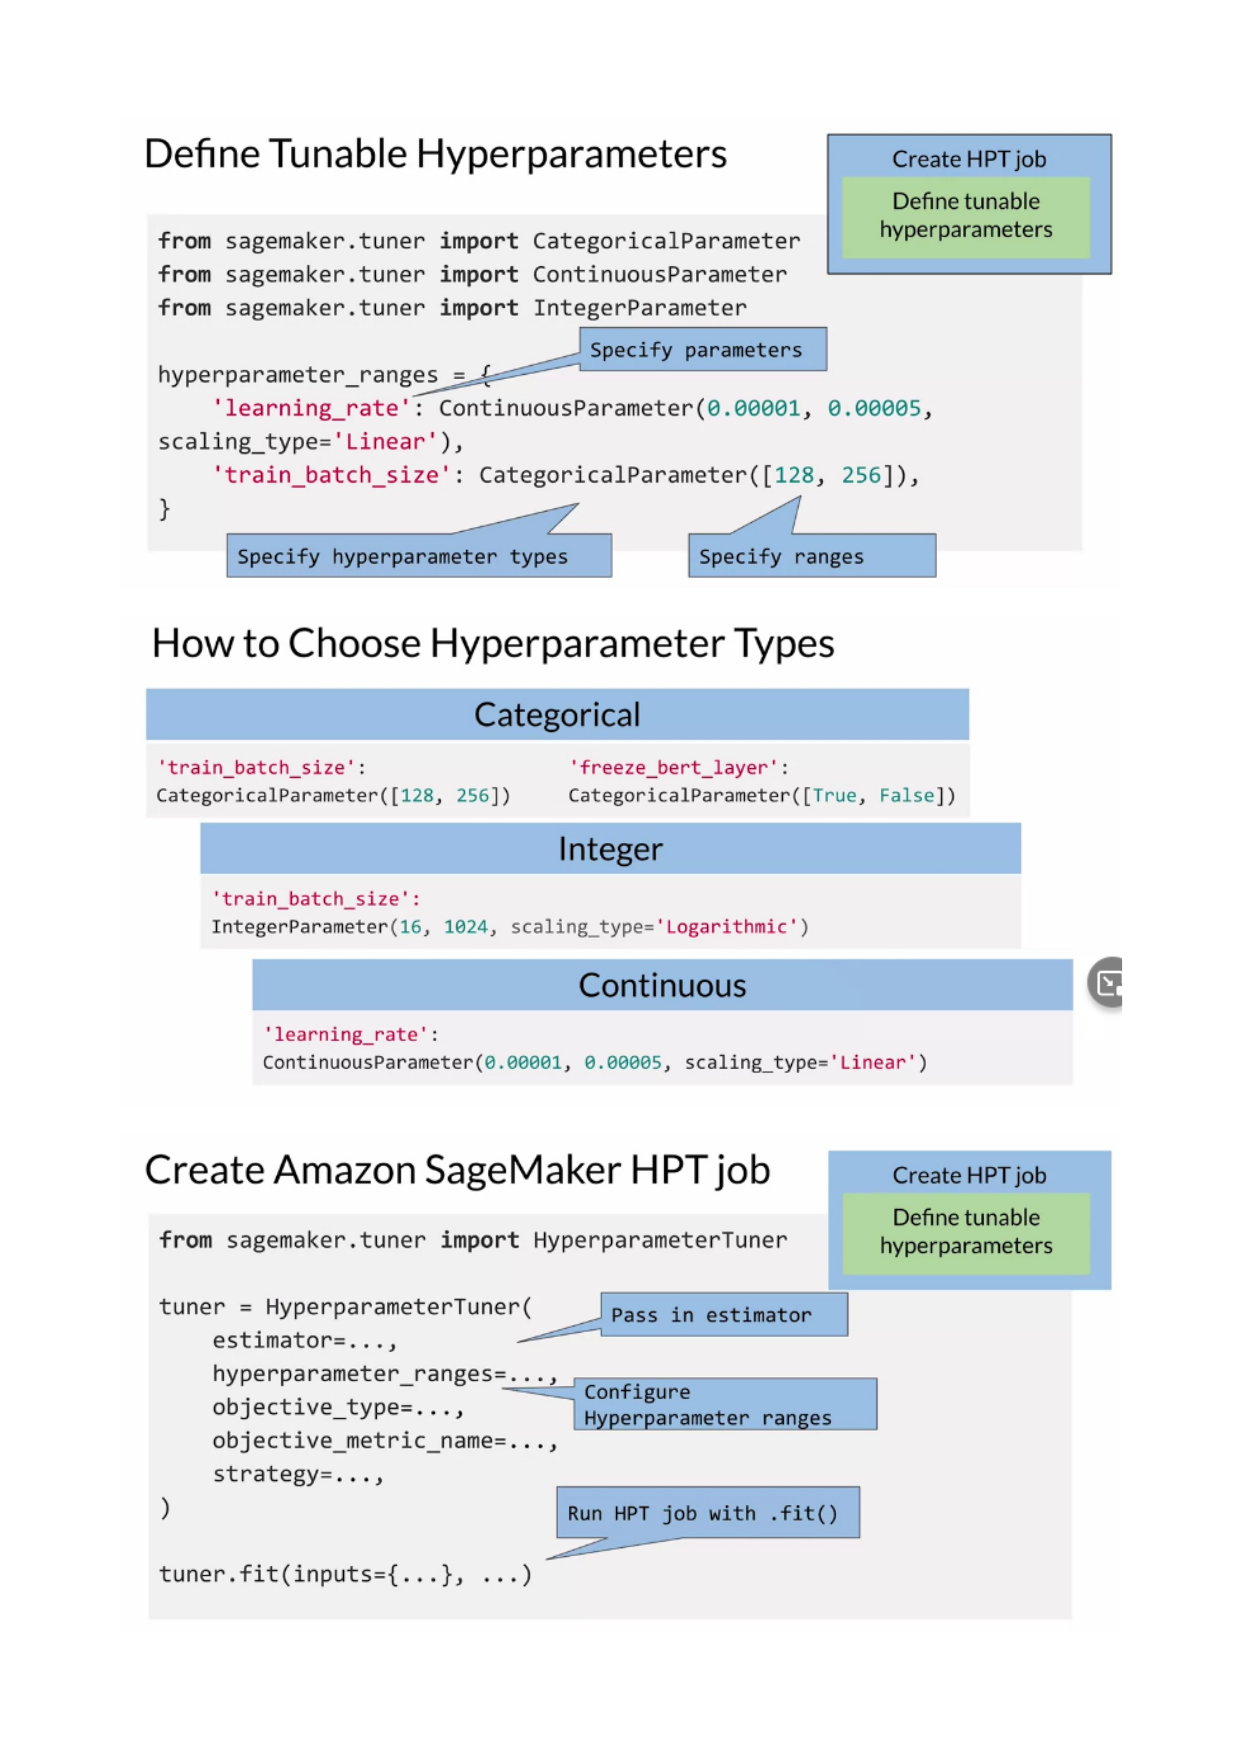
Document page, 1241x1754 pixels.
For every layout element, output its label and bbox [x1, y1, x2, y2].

picture [118, 118, 1123, 588]
picture [118, 1133, 1123, 1632]
picture [118, 616, 1123, 1106]
